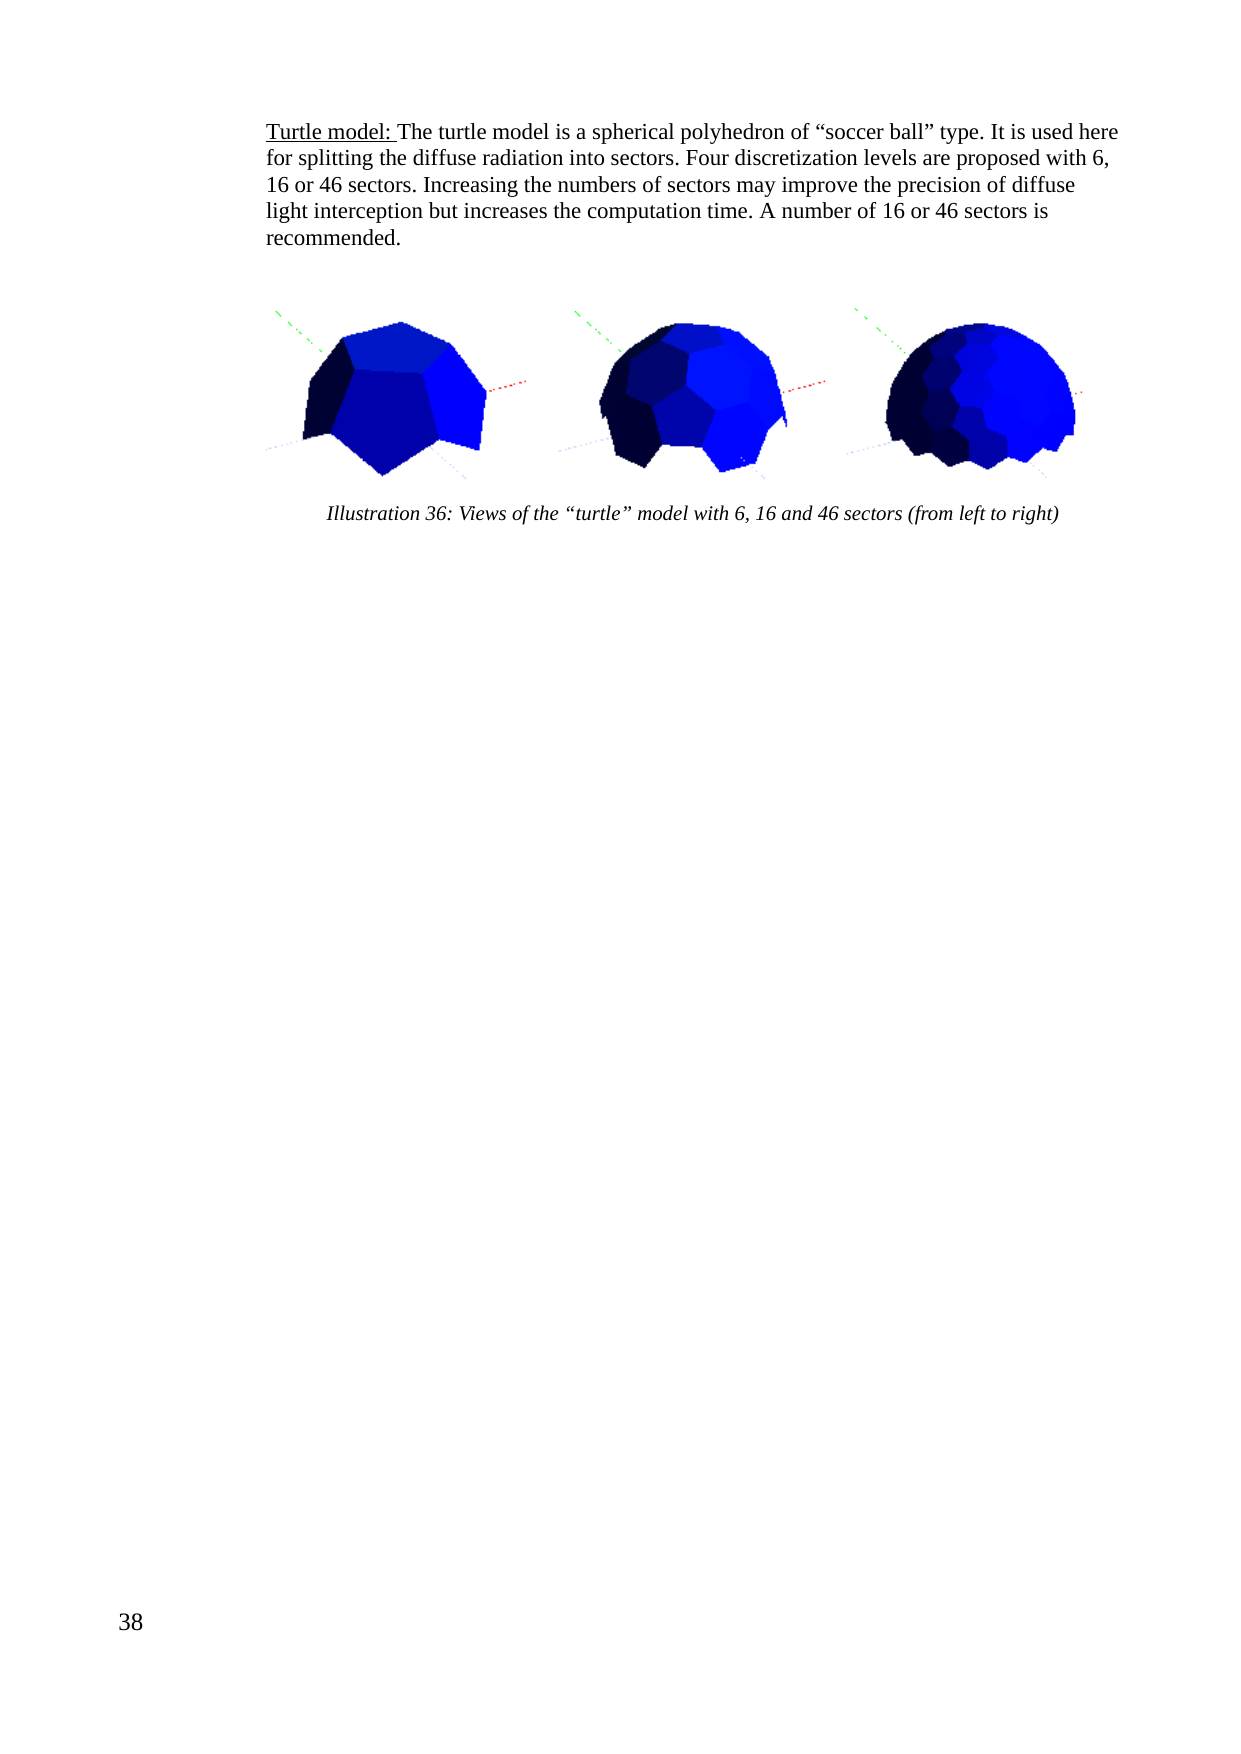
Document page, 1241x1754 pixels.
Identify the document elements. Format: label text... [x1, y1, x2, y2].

text Turtle model: The turtle model is a spherical polyhedron of “soccer ball” type. It is used here for splitting the diffuse radiation into sectors. Four discretization levels are proposed with 6, 16 or 46 sectors. Increasing the numbers of sectors may improve the precision of diffuse light interception but increases the computation time. A number of 16 or 46 sectors is recommended. [266, 118, 1122, 250]
text Illustration 36: Views of the “turtle” model with 6, 16 and 46 sectors (from left to right) [266, 501, 1122, 524]
picture [265, 288, 1123, 501]
